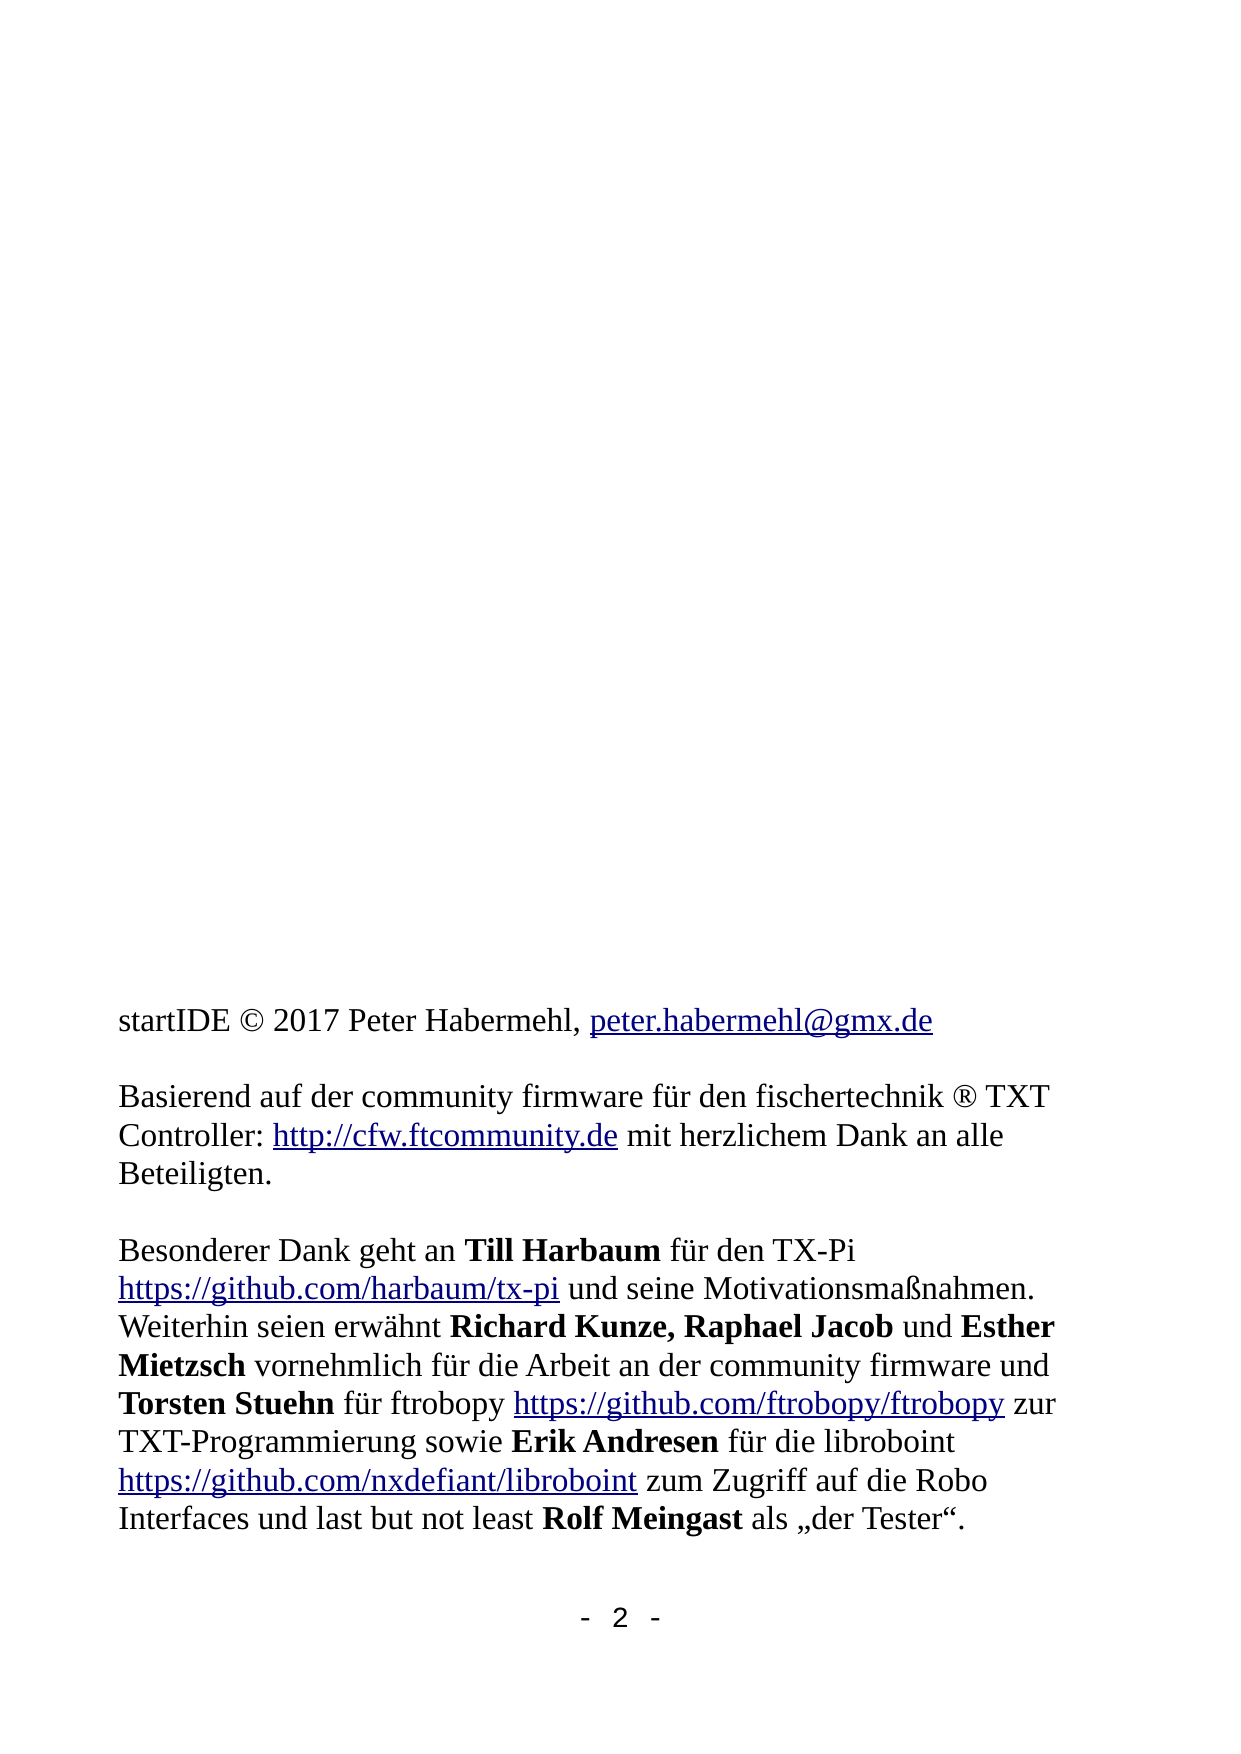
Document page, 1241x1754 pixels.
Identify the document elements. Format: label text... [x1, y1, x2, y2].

text Weiterhin seien erwähnt Richard Kunze, Raphael Jacob und Esther Mietzsch vornehmlich für die Arbeit an der community firmware und Torsten Stuehn für ftrobopy https://github.com/ftrobopy/ftrobopy zur TXT-Programmierung sowie Erik Andresen für die libroboint https://github.com/nxdefiant/libroboint zum Zugriff auf die Robo Interfaces und last but not least Rolf Meingast als „der Tester“. [118, 1306, 1122, 1536]
text Besonderer Dank geht an Till Harbaum für den TX-Pi https://github.com/harbaum/tx-pi und seine Motivationsmaßnahmen. [118, 1230, 1122, 1306]
text startIDE © 2017 Peter Habermehl, peter.habermehl@gmx.de [118, 1000, 1122, 1038]
text Basierend auf der community firmware für den fischertechnik ® TXT Controller: http://cfw.ftcommunity.de mit herzlichem Dank an alle Beteiligten. [118, 1076, 1122, 1191]
